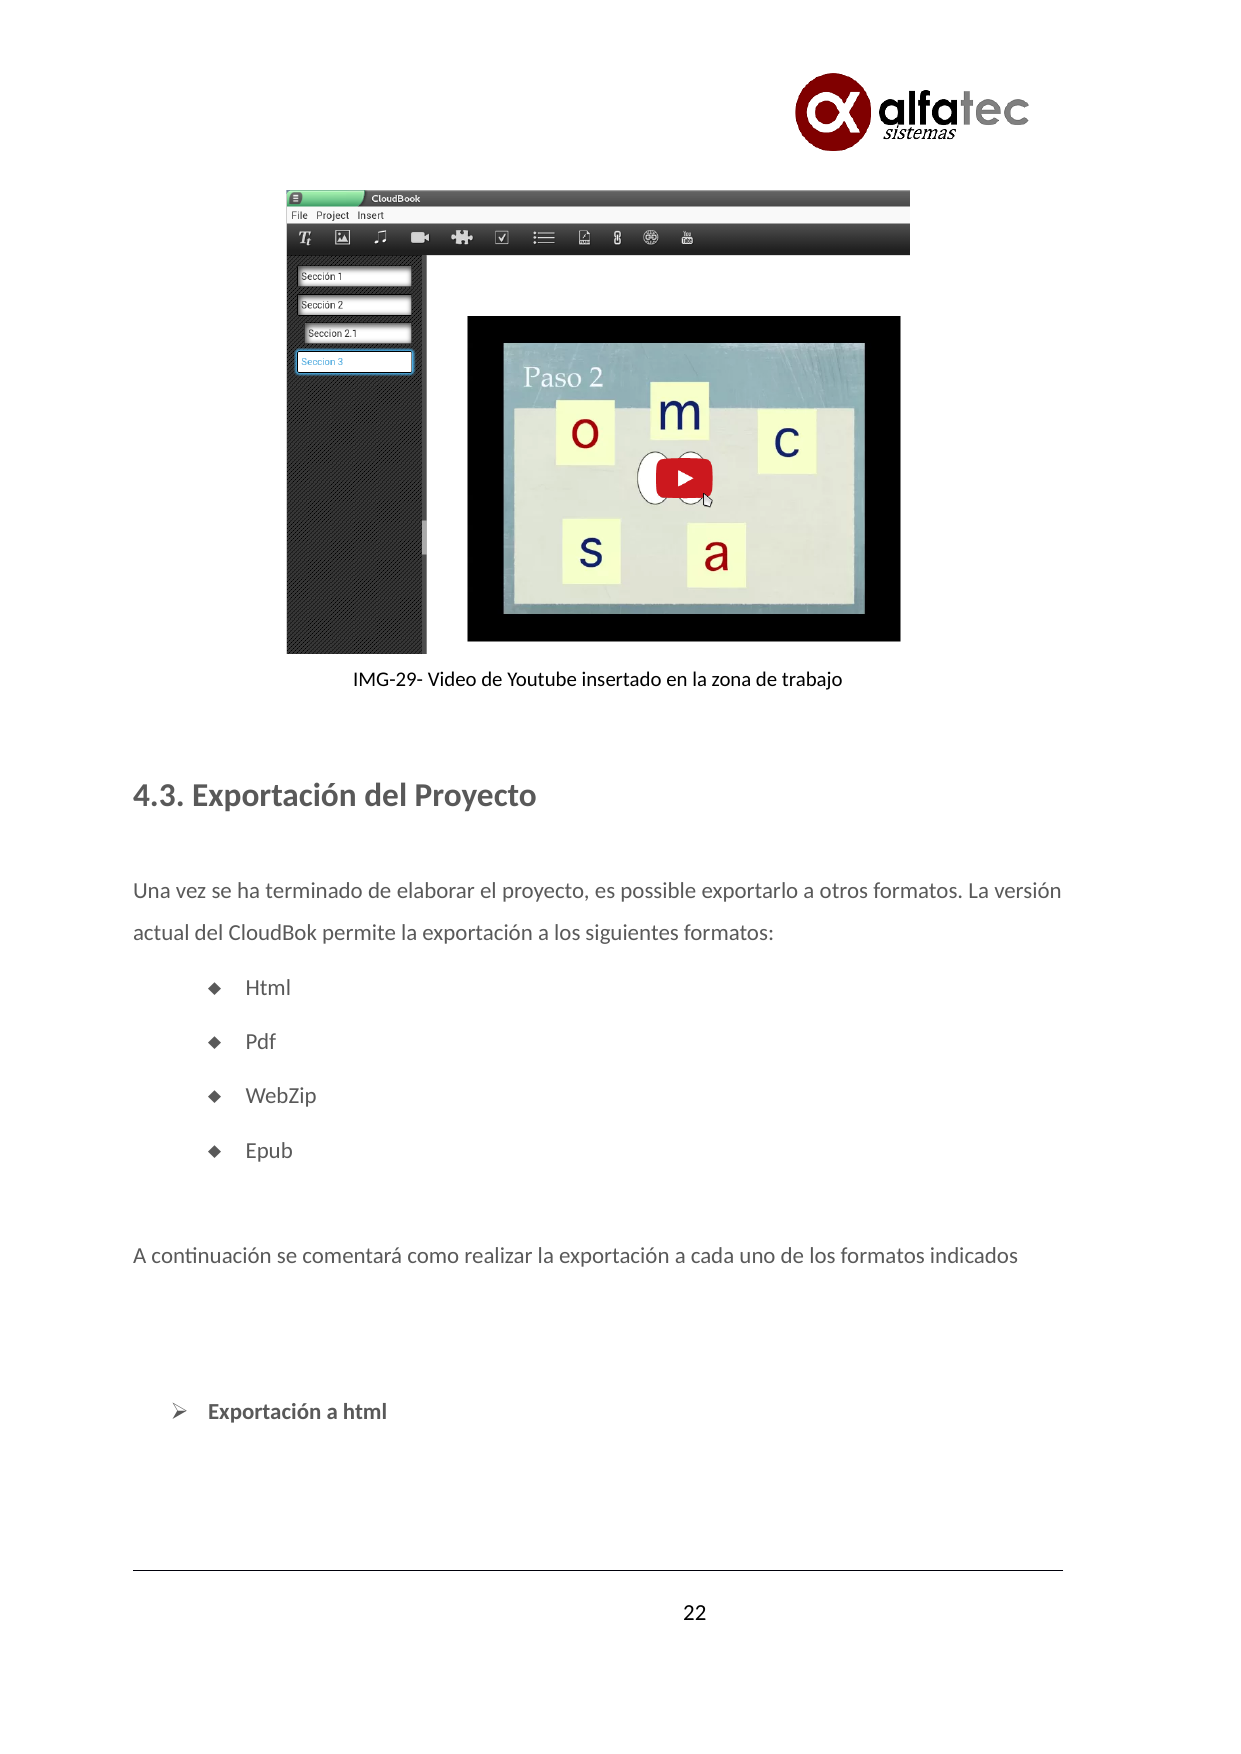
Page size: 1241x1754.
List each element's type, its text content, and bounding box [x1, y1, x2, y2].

text A continuación se comentará como realizar la exportación a cada uno de los formatos indicados [133, 1241, 1063, 1269]
subtitle 4.3. Exportación del Proyecto [133, 780, 1240, 813]
text Una vez se ha terminado de elaborar el proyecto, es possible exportarlo a otros formatos. La versión actual del CloudBok permite la exportación a los siguientes formatos: [133, 876, 1063, 946]
picture [795, 73, 1031, 151]
list Pdf [208, 1027, 1063, 1055]
list Html [208, 973, 1063, 1001]
list Exportación a html [170, 1397, 1063, 1425]
text IMG-29- Video de Youtube insertado en la zona de trabajo [133, 191, 1063, 691]
list WebZip [208, 1082, 1063, 1110]
list Epub [208, 1136, 1063, 1164]
